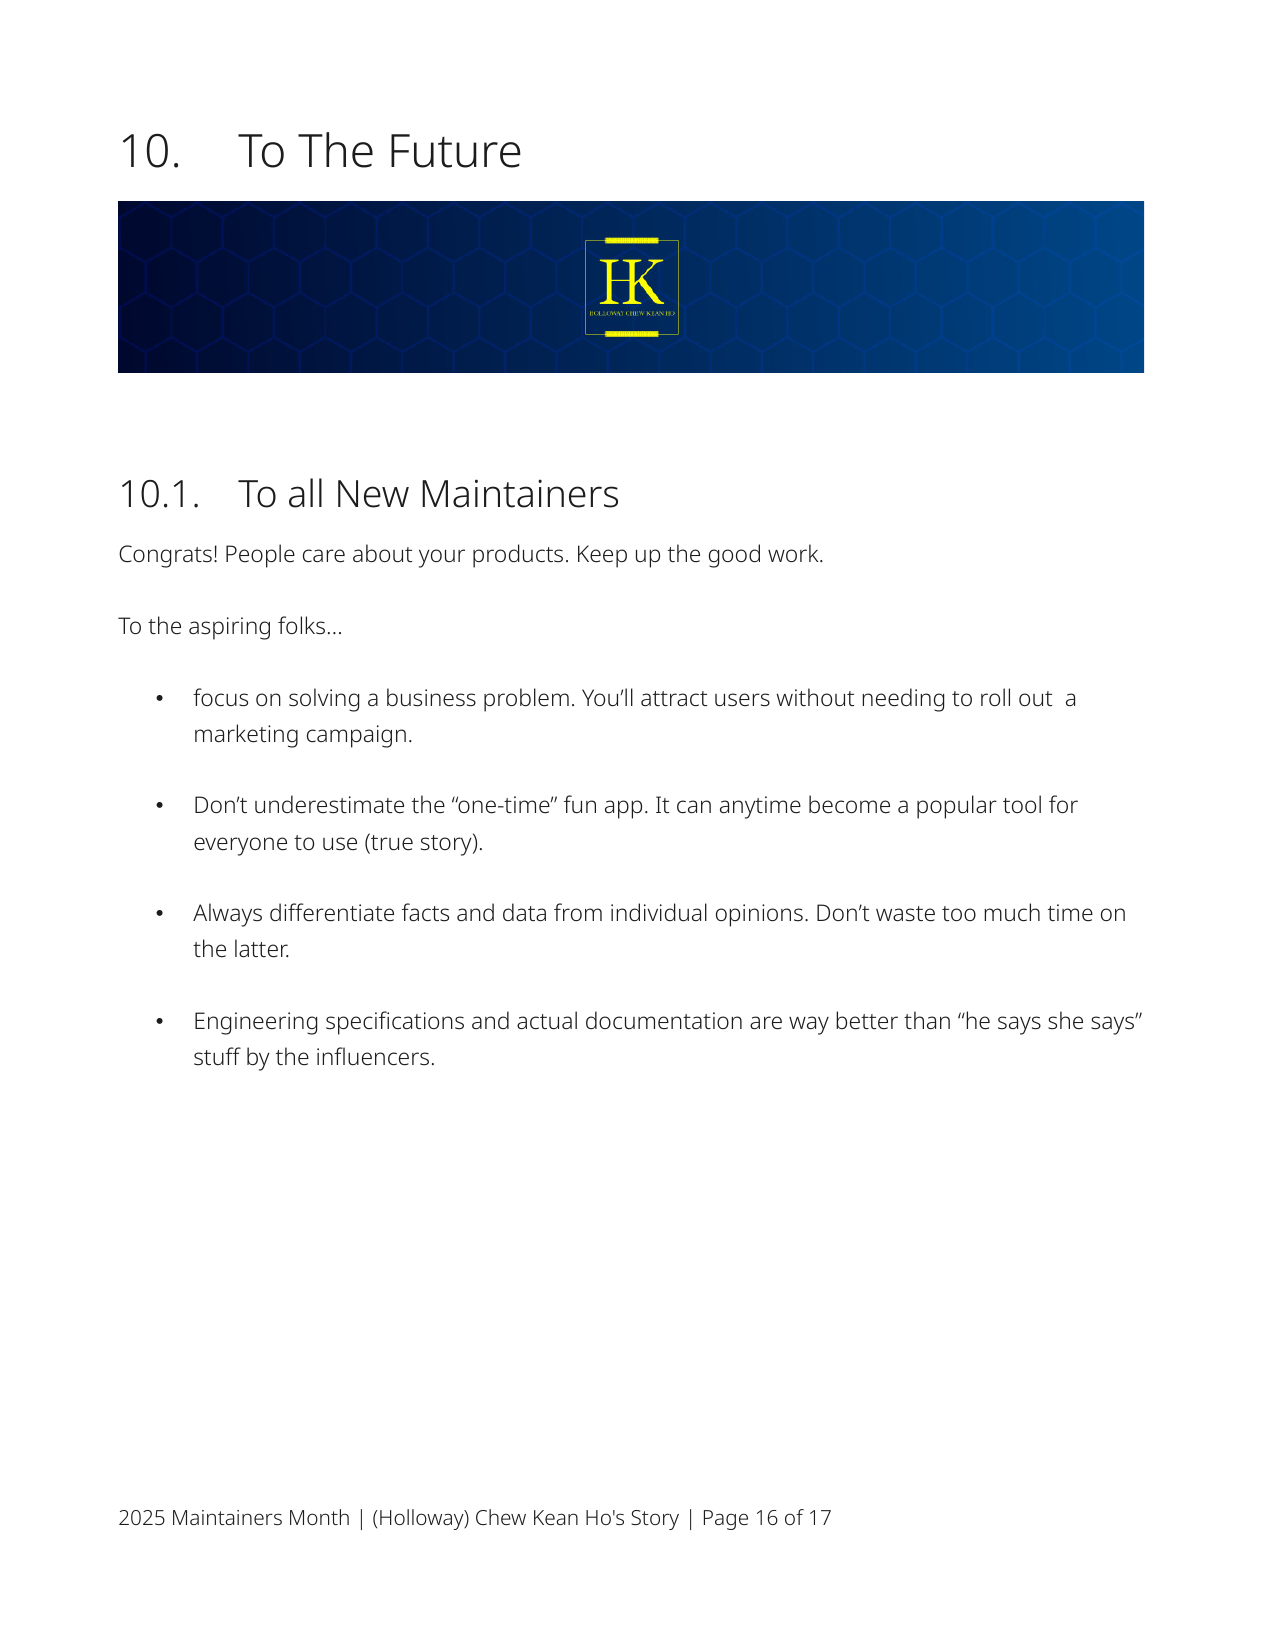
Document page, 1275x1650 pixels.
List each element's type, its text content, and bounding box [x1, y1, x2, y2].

text Congrats! People care about your products. Keep up the good work. [118, 538, 1157, 569]
list Always differentiate facts and data from individual opinions. Don’t waste too much time on the latter. [156, 897, 1157, 964]
subtitle To The Future [118, 118, 1157, 181]
list focus on solving a business problem. You’ll attract users without needing to roll out a marketing campaign. [156, 682, 1157, 749]
list Don’t underestimate the “one-time” fun app. It can anytime become a popular tool for everyone to use (true story). [156, 789, 1157, 857]
subtitle To all New Maintainers [118, 467, 1157, 518]
picture [118, 201, 1145, 373]
text To the aspiring folks… [118, 610, 1157, 641]
list Engineering specifications and actual documentation are way better than “he says she says” stuff by the influencers. [156, 1005, 1157, 1072]
